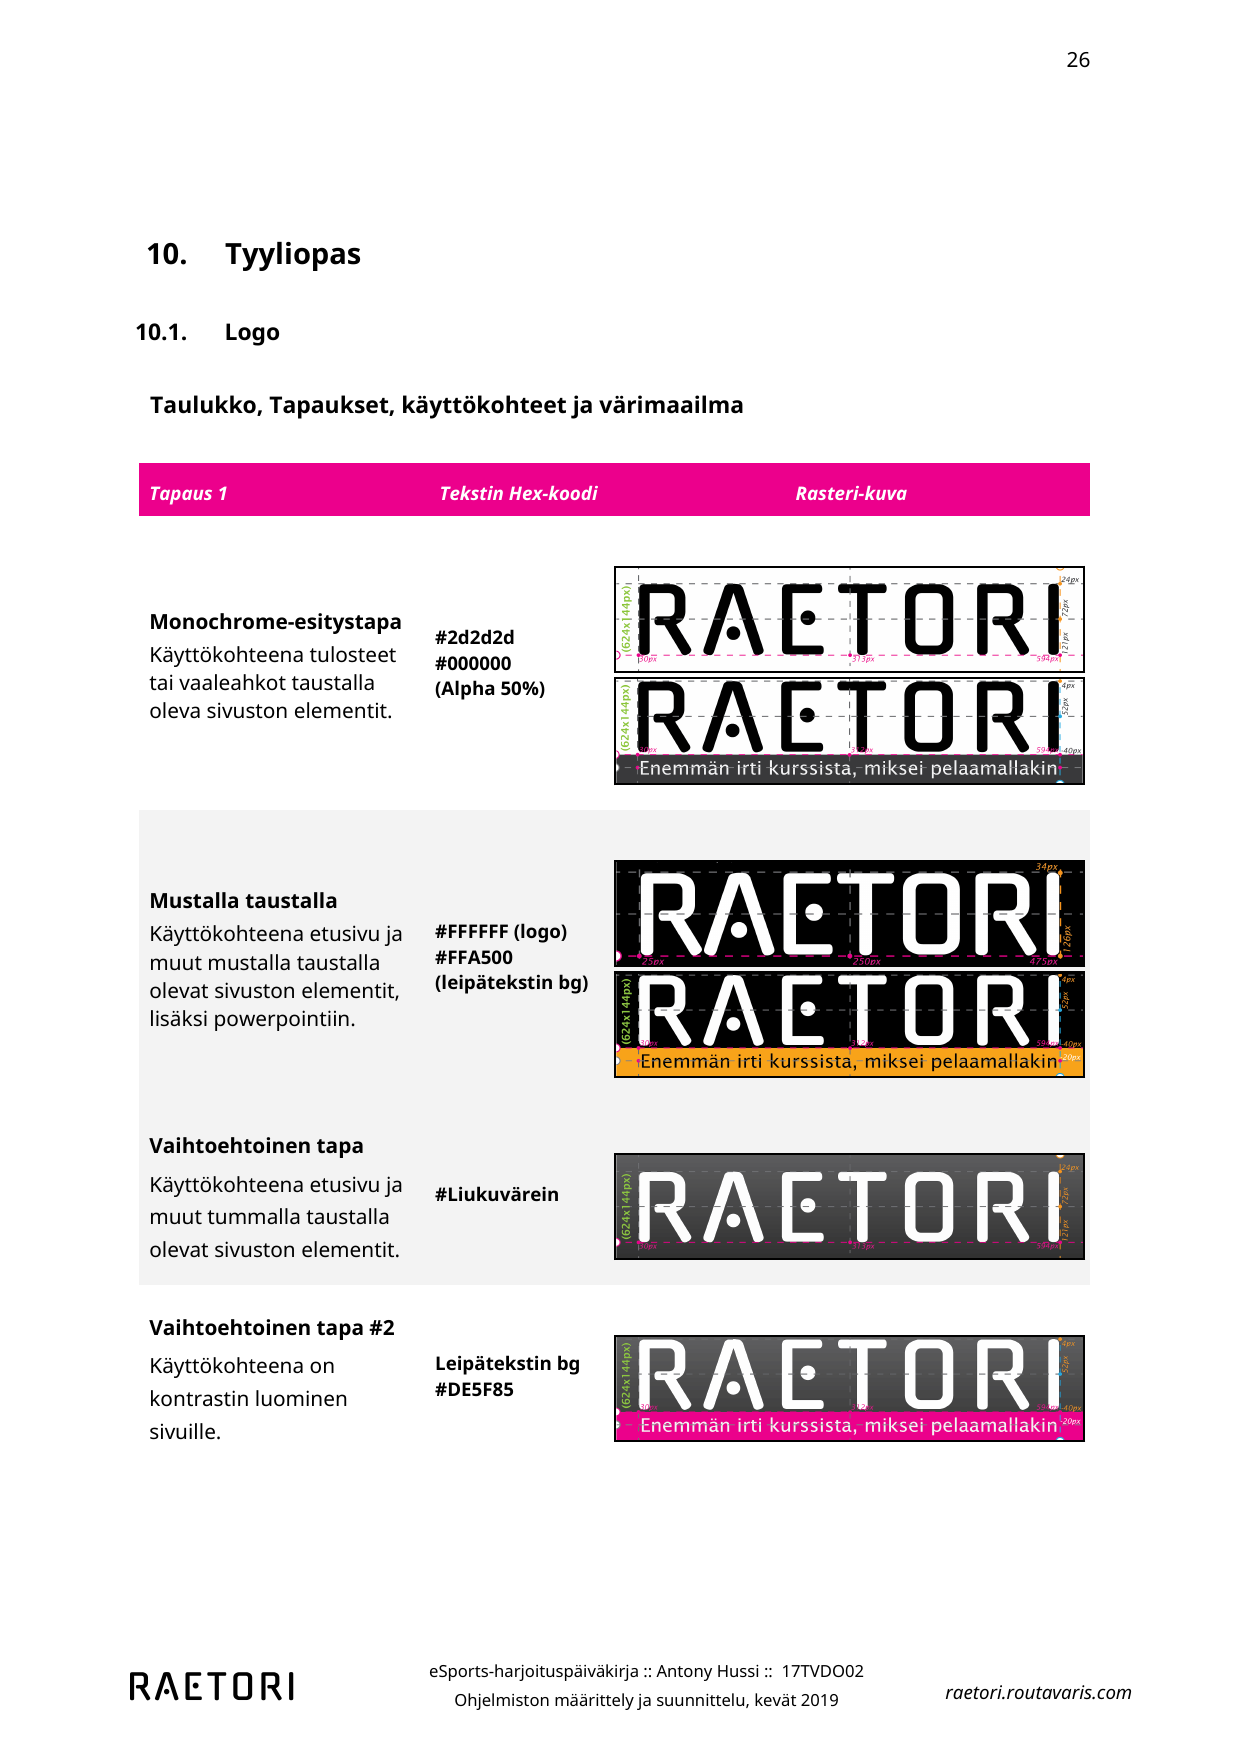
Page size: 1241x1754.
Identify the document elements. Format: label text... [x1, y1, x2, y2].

table_cell [612, 1285, 1090, 1467]
picture [616, 974, 1083, 1076]
table_cell #Liukuvärein [425, 1103, 612, 1285]
table_header Tapaus 1 [139, 463, 425, 516]
table_cell [612, 810, 1090, 1103]
table_cell [612, 1103, 1090, 1285]
picture [616, 1337, 1083, 1440]
table_cell Leipätekstin bg #DE5F85 [425, 1285, 612, 1467]
subtitle Logo [187, 316, 1090, 347]
table_cell #FFFFFF (logo) #FFA500 (leipätekstin bg) [425, 810, 612, 1103]
subtitle Taulukko, Tapaukset, käyttökohteet ja värimaailma [150, 388, 1090, 420]
picture [121, 1665, 303, 1707]
picture [616, 862, 1083, 965]
picture [616, 568, 1083, 671]
table_cell Vaihtoehtoinen tapa Käyttökohteena etusivu ja muut tummalla taustalla olevat sivuston elementit. [139, 1103, 425, 1285]
table_cell [612, 516, 1090, 810]
picture [616, 679, 1083, 783]
table_header Rasteri-kuva [612, 463, 1090, 516]
table_cell Mustalla taustalla Käyttökohteena etusivu ja muut mustalla taustalla olevat sivuston elementit, lisäksi powerpointiin. [139, 810, 425, 1103]
table_cell Vaihtoehtoinen tapa #2 Käyttökohteena on kontrastin luominen sivuille. [139, 1285, 425, 1467]
subtitle Tyyliopas [187, 233, 1090, 273]
table_cell #2d2d2d #000000 (Alpha 50%) [425, 516, 612, 810]
table_cell Monochrome-esitystapa Käyttökohteena tulosteet tai vaaleahkot taustalla oleva sivuston elementit. [139, 516, 425, 810]
table_header Tekstin Hex-koodi [425, 463, 612, 516]
picture [616, 1155, 1083, 1258]
